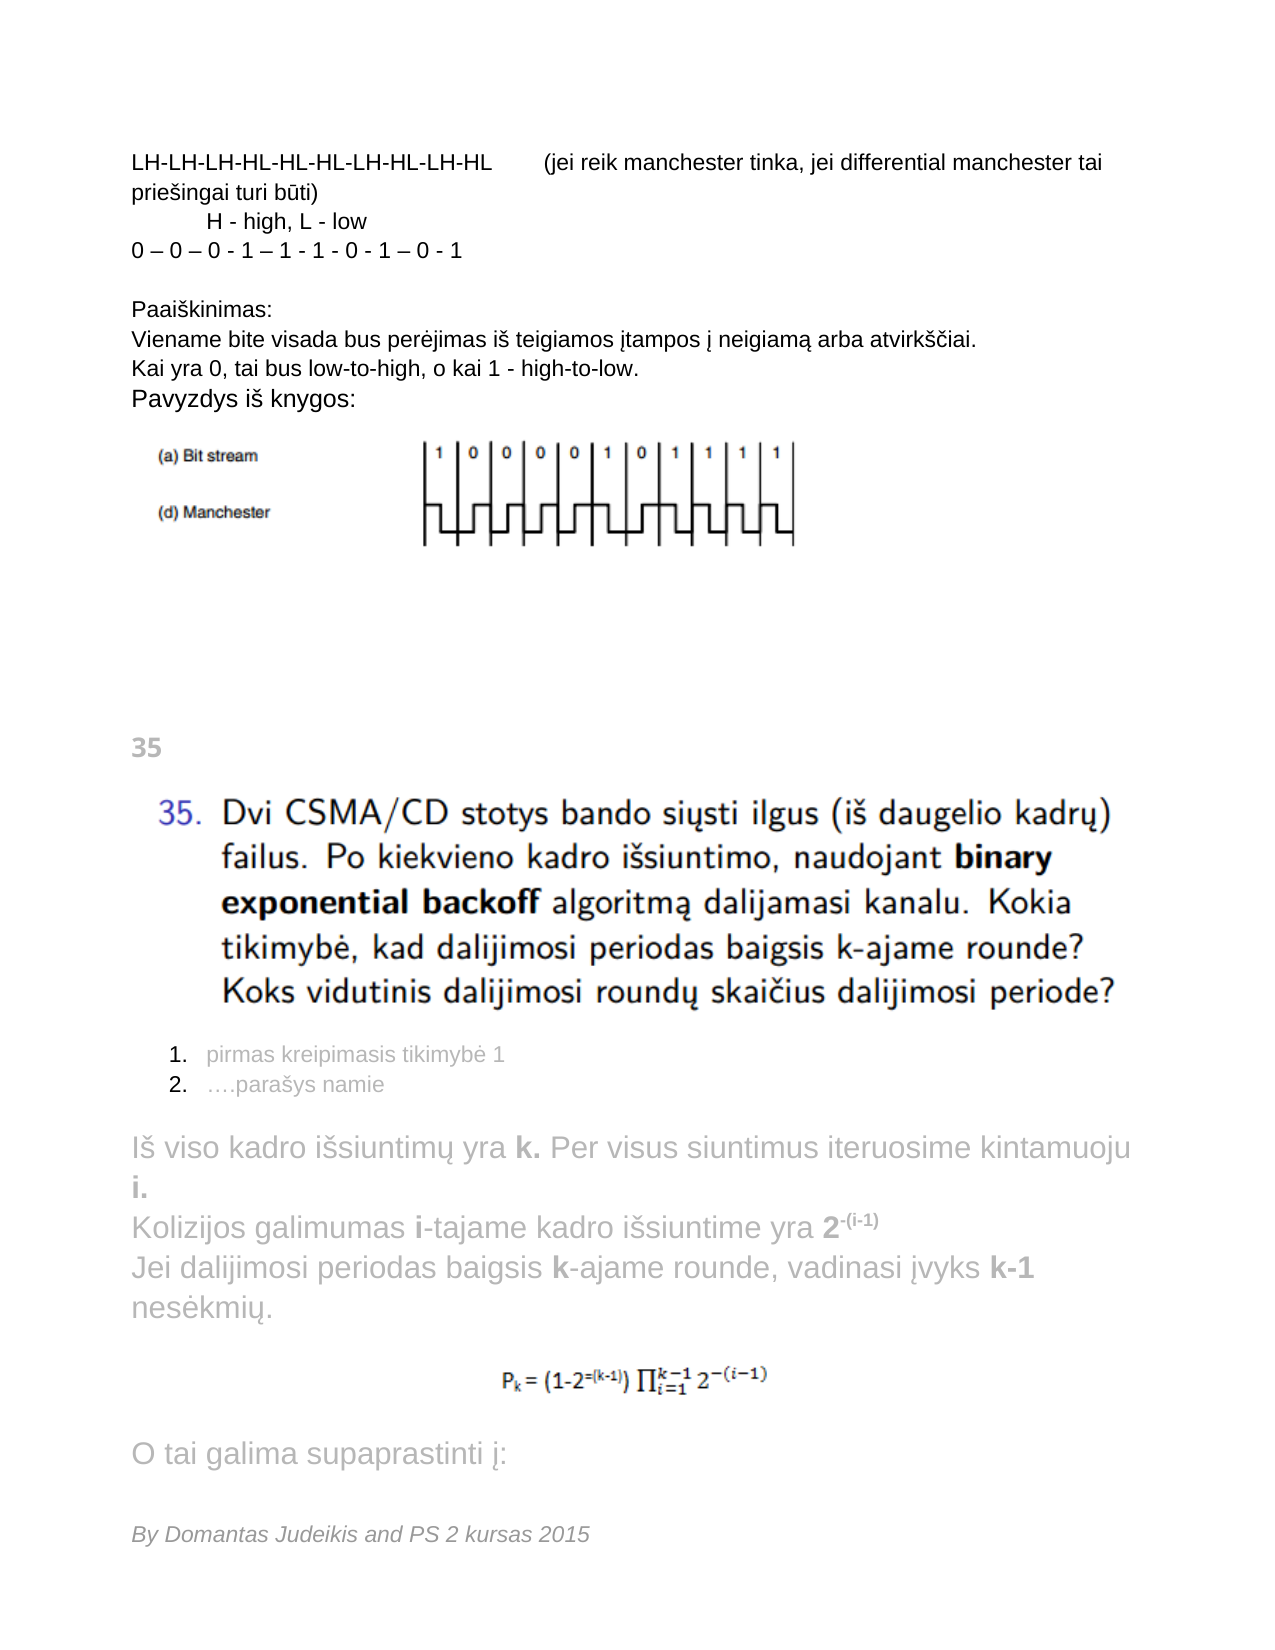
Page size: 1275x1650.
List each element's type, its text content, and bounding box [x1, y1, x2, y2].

text O tai galima supaprastinti į: [131, 1436, 1144, 1471]
picture [150, 790, 1125, 1024]
text Paaiškinimas: [131, 297, 1144, 322]
picture [486, 1349, 789, 1414]
text LH-LH-LH-HL-HL-HL-LH-HL-LH-HL (jei reik manchester tinka, jei differential manchester tai priešingai turi būti) [131, 150, 1144, 205]
list pirmas kreipimasis tikimybė 1 [169, 1042, 1144, 1068]
picture [150, 435, 974, 686]
text Pavyzdys iš knygos: [131, 385, 1144, 704]
text Jei dalijimosi periodas baigsis k-ajame rounde, vadinasi įvyks k-1 nesėkmių. [131, 1250, 1144, 1325]
text Viename bite visada bus perėjimas iš teigiamos įtampos į neigiamą arba atvirkščiai. [131, 326, 1144, 352]
text Kai yra 0, tai bus low-to-high, o kai 1 - high-to-low. [131, 356, 1144, 381]
subtitle 35 [131, 729, 1144, 766]
text Kolizijos galimumas i-tajame kadro išsiuntime yra 2-(i-1) [131, 1210, 1144, 1245]
list ….parašys namie [169, 1071, 1144, 1097]
text 0 – 0 – 0 - 1 – 1 - 1 - 0 - 1 – 0 - 1 [131, 238, 1144, 264]
text Iš viso kadro išsiuntimų yra k. Per visus siuntimus iteruosime kintamuoju i. [131, 1130, 1144, 1205]
text H - high, L - low [131, 209, 1144, 234]
